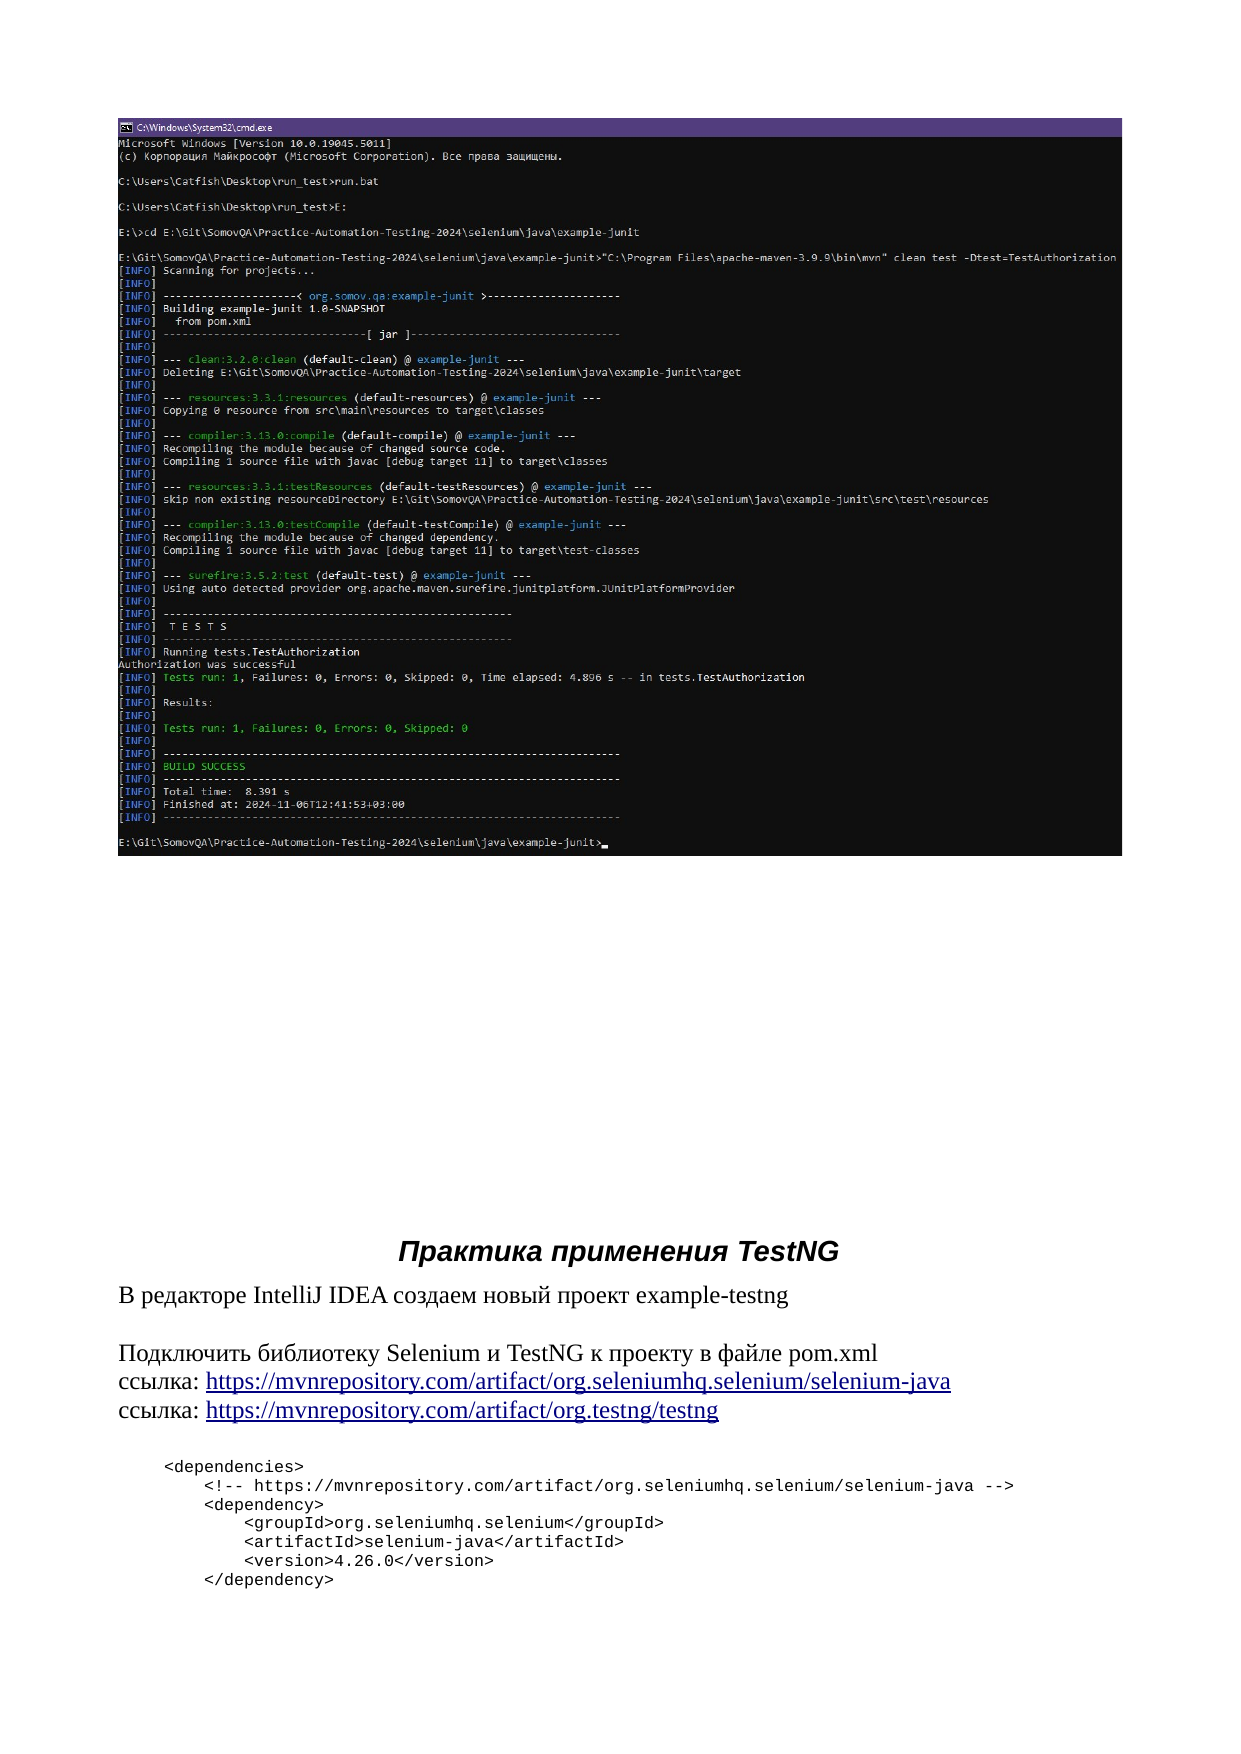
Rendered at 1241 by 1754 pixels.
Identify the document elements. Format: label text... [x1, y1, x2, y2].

table_header <dependencies> <!-- https://mvnrepository.com/artifact/org.seleniumhq.selenium/selenium-java --> <dependency> <groupId>org.seleniumhq.selenium</groupId> <artifactId>selenium-java</artifactId> <version>4.26.0</version> </dependency> [118, 1453, 1122, 1634]
picture [118, 118, 1123, 856]
text ссылка: https://mvnrepository.com/artifact/org.testng/testng [118, 1395, 1122, 1424]
text ссылка: https://mvnrepository.com/artifact/org.seleniumhq.selenium/selenium-java [118, 1366, 1122, 1395]
text В редакторе IntelliJ IDEA создаем новый проект example-testng [118, 1280, 1122, 1309]
subtitle Практика применения TestNG [118, 1234, 1122, 1268]
text Подключить библиотеку Selenium и TestNG к проекту в файле pom.xml [118, 1338, 1122, 1366]
